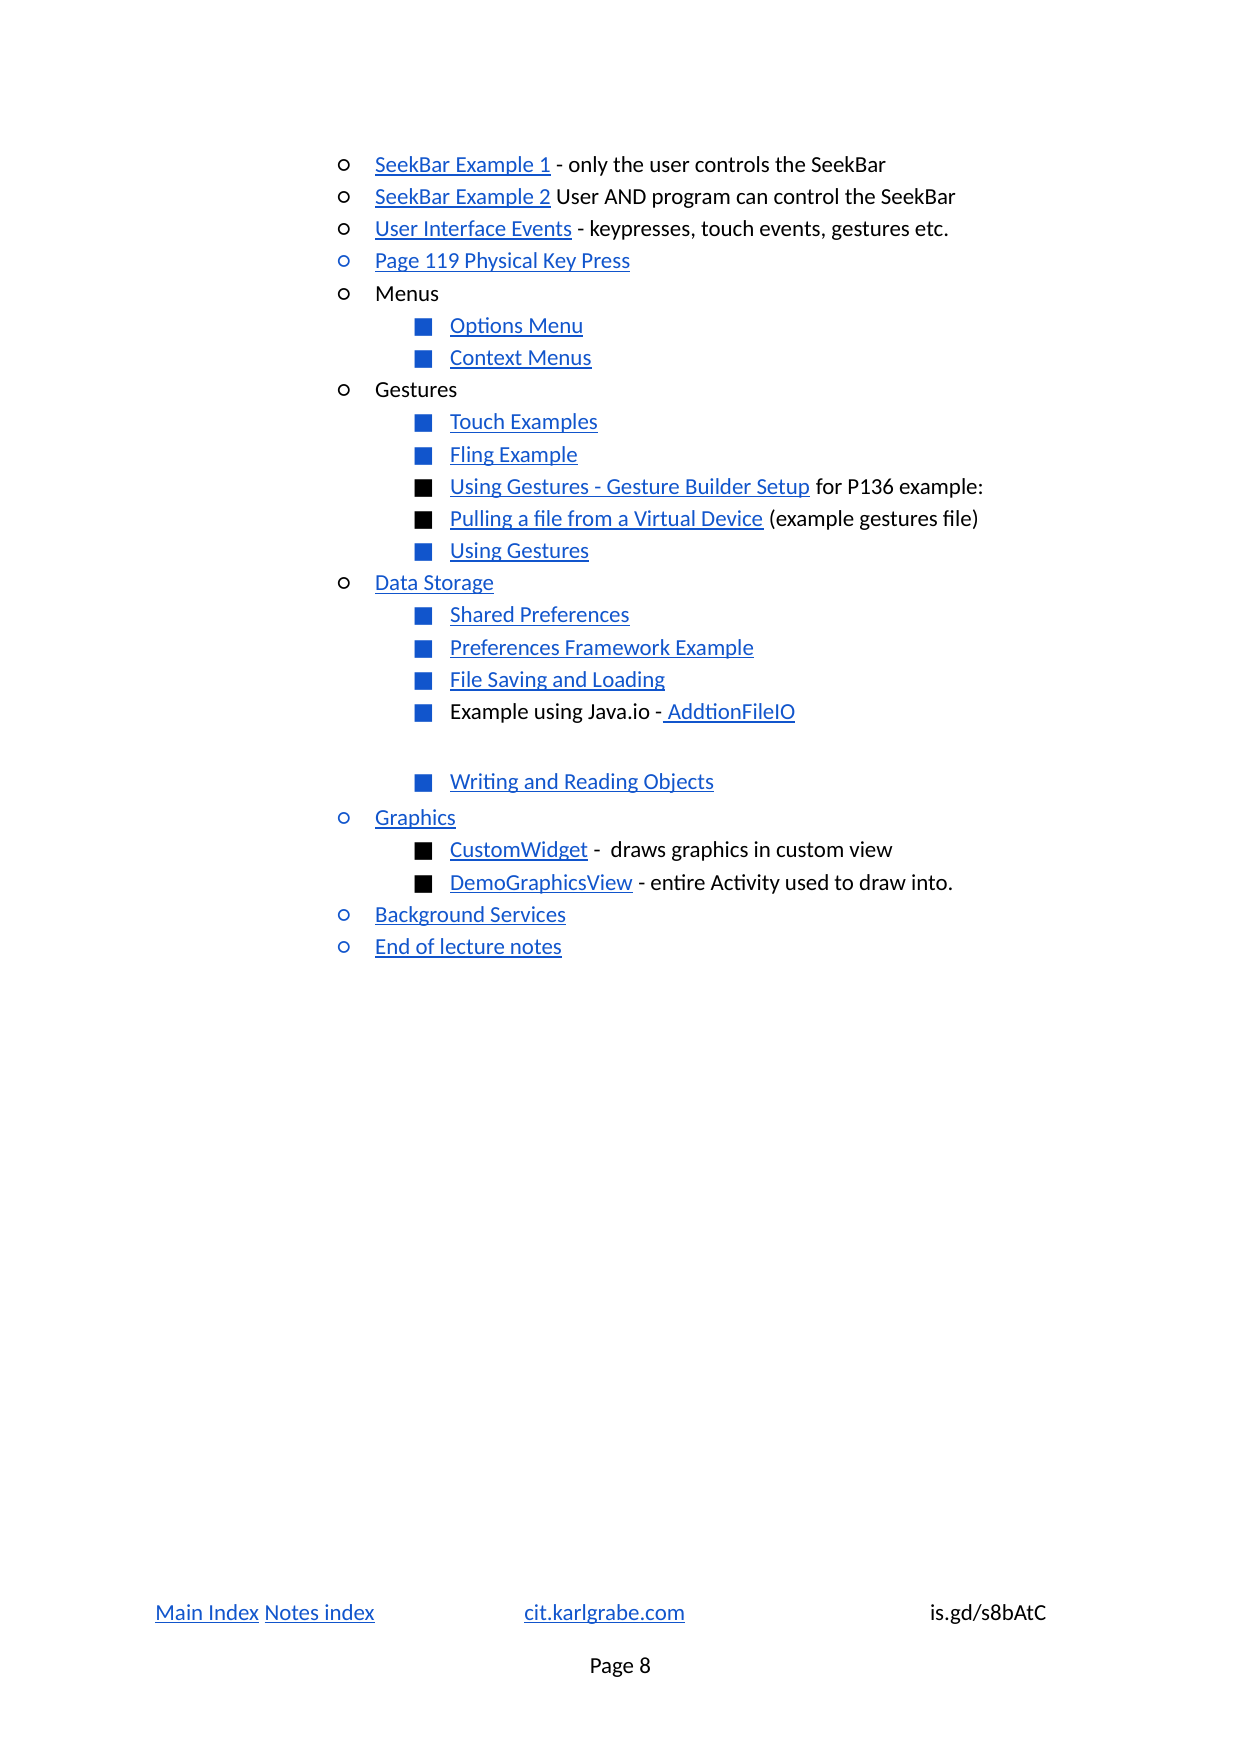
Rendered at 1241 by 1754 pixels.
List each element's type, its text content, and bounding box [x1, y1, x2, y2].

list DemoGraphicsView - entire Activity used to draw into. [412, 868, 1090, 896]
list Options Menu [412, 311, 1090, 339]
list SeekBar Example 2 User AND program can control the SeekBar [337, 182, 1090, 210]
list CustomWidget - draws graphics in custom view [412, 835, 1090, 863]
list Gestures [337, 375, 1090, 403]
list Background Services [337, 900, 1090, 928]
list End of lecture notes [337, 932, 1090, 960]
list User Interface Events - keypresses, touch events, gestures etc. [337, 214, 1090, 242]
list Pulling a file from a Virtual Device (example gestures file) [412, 504, 1090, 532]
list Menus [337, 279, 1090, 307]
list Data Storage [337, 568, 1090, 596]
list Fling Example [412, 440, 1090, 468]
subtitle Writing and Reading Objects [412, 767, 1090, 795]
list Graphics [337, 803, 1090, 831]
list Page 119 Physical Key Press [337, 247, 1090, 274]
list Context Menus [412, 343, 1090, 371]
list Preferences Framework Example [412, 633, 1090, 661]
list Shared Preferences [412, 601, 1090, 629]
list SeekBar Example 1 - only the user controls the SeekBar [337, 150, 1090, 178]
list Using Gestures [412, 536, 1090, 564]
list Touch Examples [412, 407, 1090, 436]
list Example using Java.io - AddtionFileIO [412, 697, 1090, 725]
list File Saving and Loading [412, 665, 1090, 693]
list Using Gestures - Gesture Builder Setup for P136 example: [412, 472, 1090, 500]
